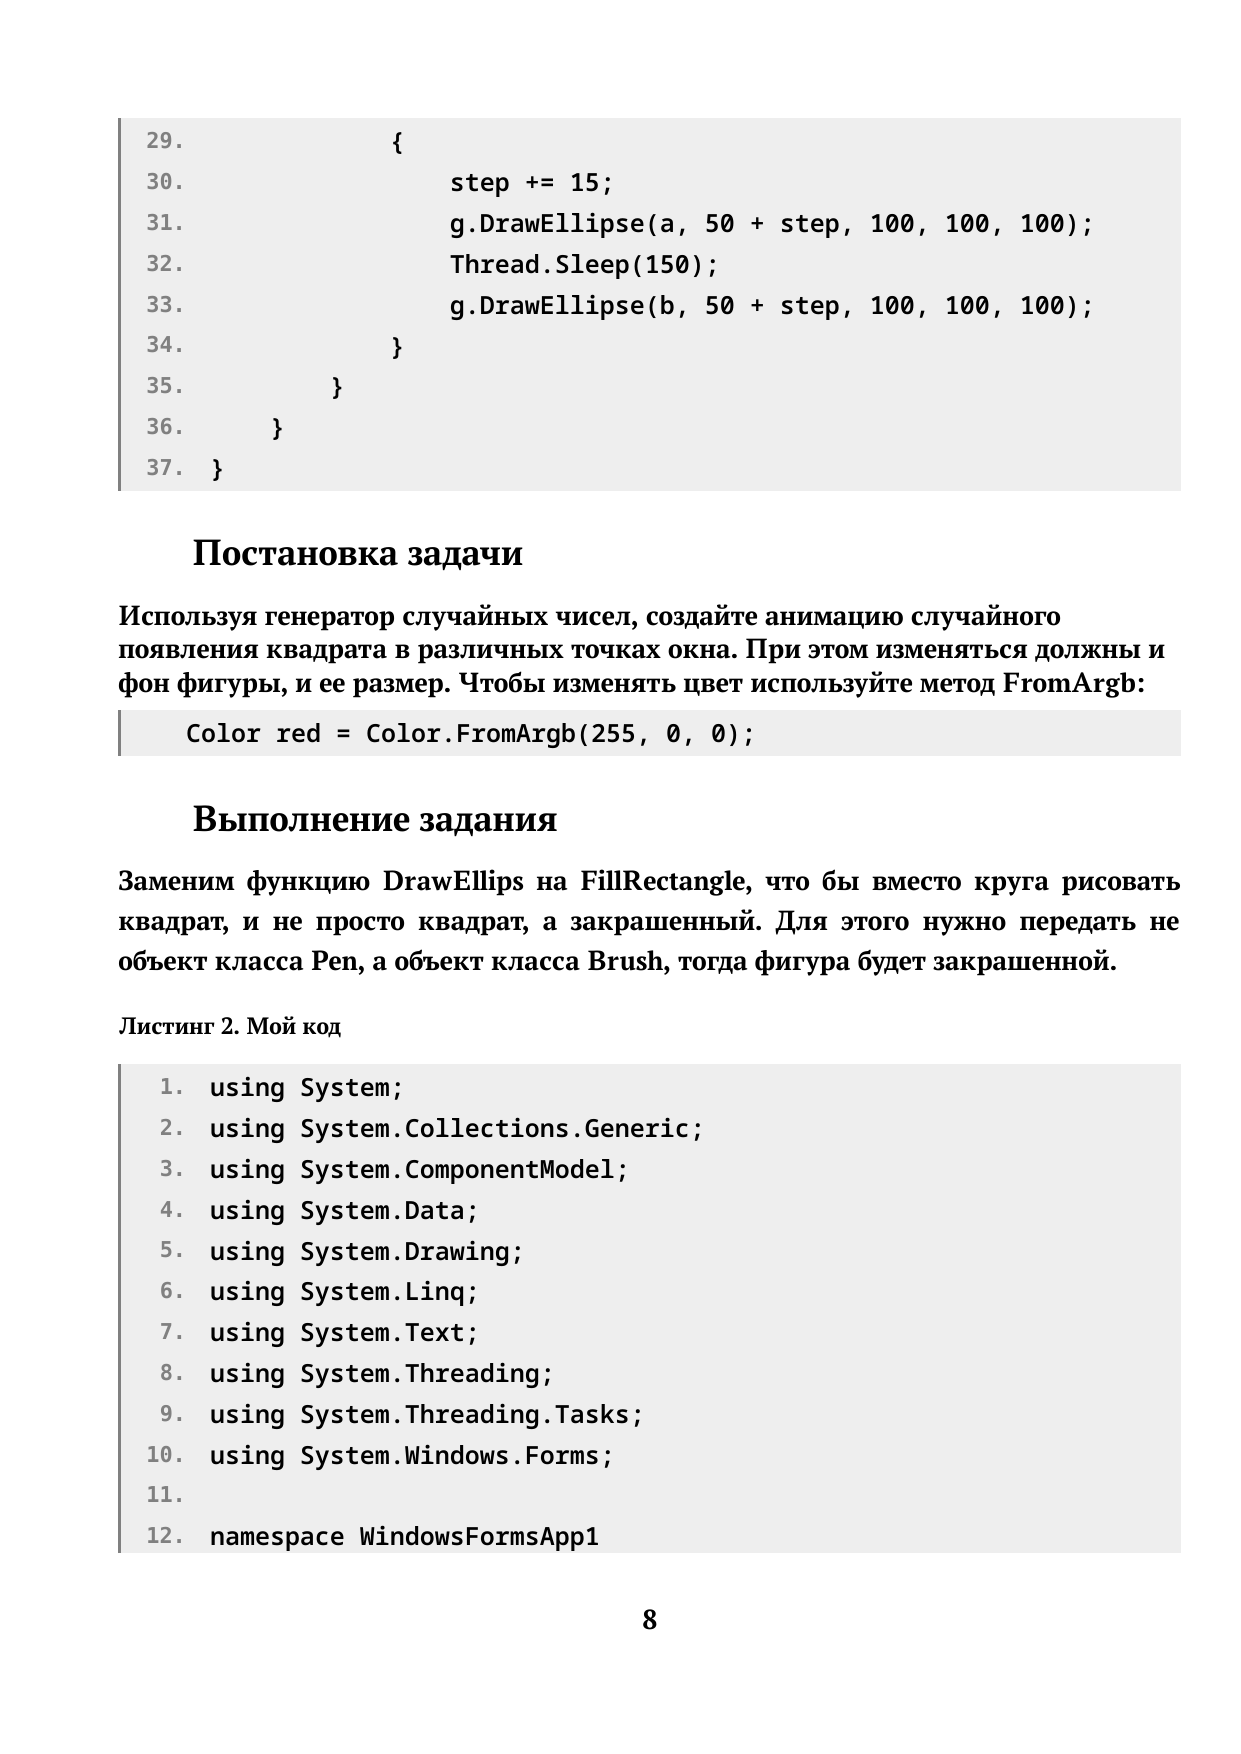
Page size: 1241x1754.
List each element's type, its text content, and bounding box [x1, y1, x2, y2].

list using System.ComponentModel; [121, 1146, 1181, 1186]
list using System.Threading.Tasks; [121, 1391, 1181, 1431]
subtitle Выполнение задания [192, 795, 1181, 839]
text Используя генератор случайных чисел, создайте анимацию случайного появления квадрата в различных точках окна. При этом изменяться должны и фон фигуры, и ее размер. Чтобы изменять цвет используйте метод FromArgb: [118, 598, 1181, 698]
text Листинг 2. Мой код [118, 1011, 1181, 1040]
list g.DrawEllipse(a, 50 + step, 100, 100, 100); [121, 200, 1181, 240]
list using System; [121, 1064, 1181, 1104]
list using System.Data; [121, 1186, 1181, 1226]
list using System.Threading; [121, 1350, 1181, 1390]
list using System.Collections.Generic; [121, 1105, 1181, 1145]
list namespace WindowsFormsApp1 [121, 1513, 1181, 1553]
list } [121, 404, 1181, 444]
text Color red = Color.FromArgb(255, 0, 0); [121, 710, 1181, 756]
list using System.Linq; [121, 1268, 1181, 1308]
list { [121, 118, 1181, 158]
list } [121, 363, 1181, 403]
text Заменим функцию DrawEllips на FillRectangle, что бы вместо круга рисовать квадрат, и не просто квадрат, а закрашенный. Для этого нужно передать не объект класса Pen, а объект класса Brush, тогда фигура будет закрашенной. [118, 863, 1181, 977]
list g.DrawEllipse(b, 50 + step, 100, 100, 100); [121, 281, 1181, 321]
list using System.Windows.Forms; [121, 1431, 1181, 1471]
list Thread.Sleep(150); [121, 241, 1181, 281]
list step += 15; [121, 159, 1181, 199]
list using System.Drawing; [121, 1227, 1181, 1267]
list using System.Text; [121, 1309, 1181, 1349]
list } [121, 445, 1181, 491]
list } [121, 322, 1181, 362]
subtitle Постановка задачи [192, 530, 1181, 574]
